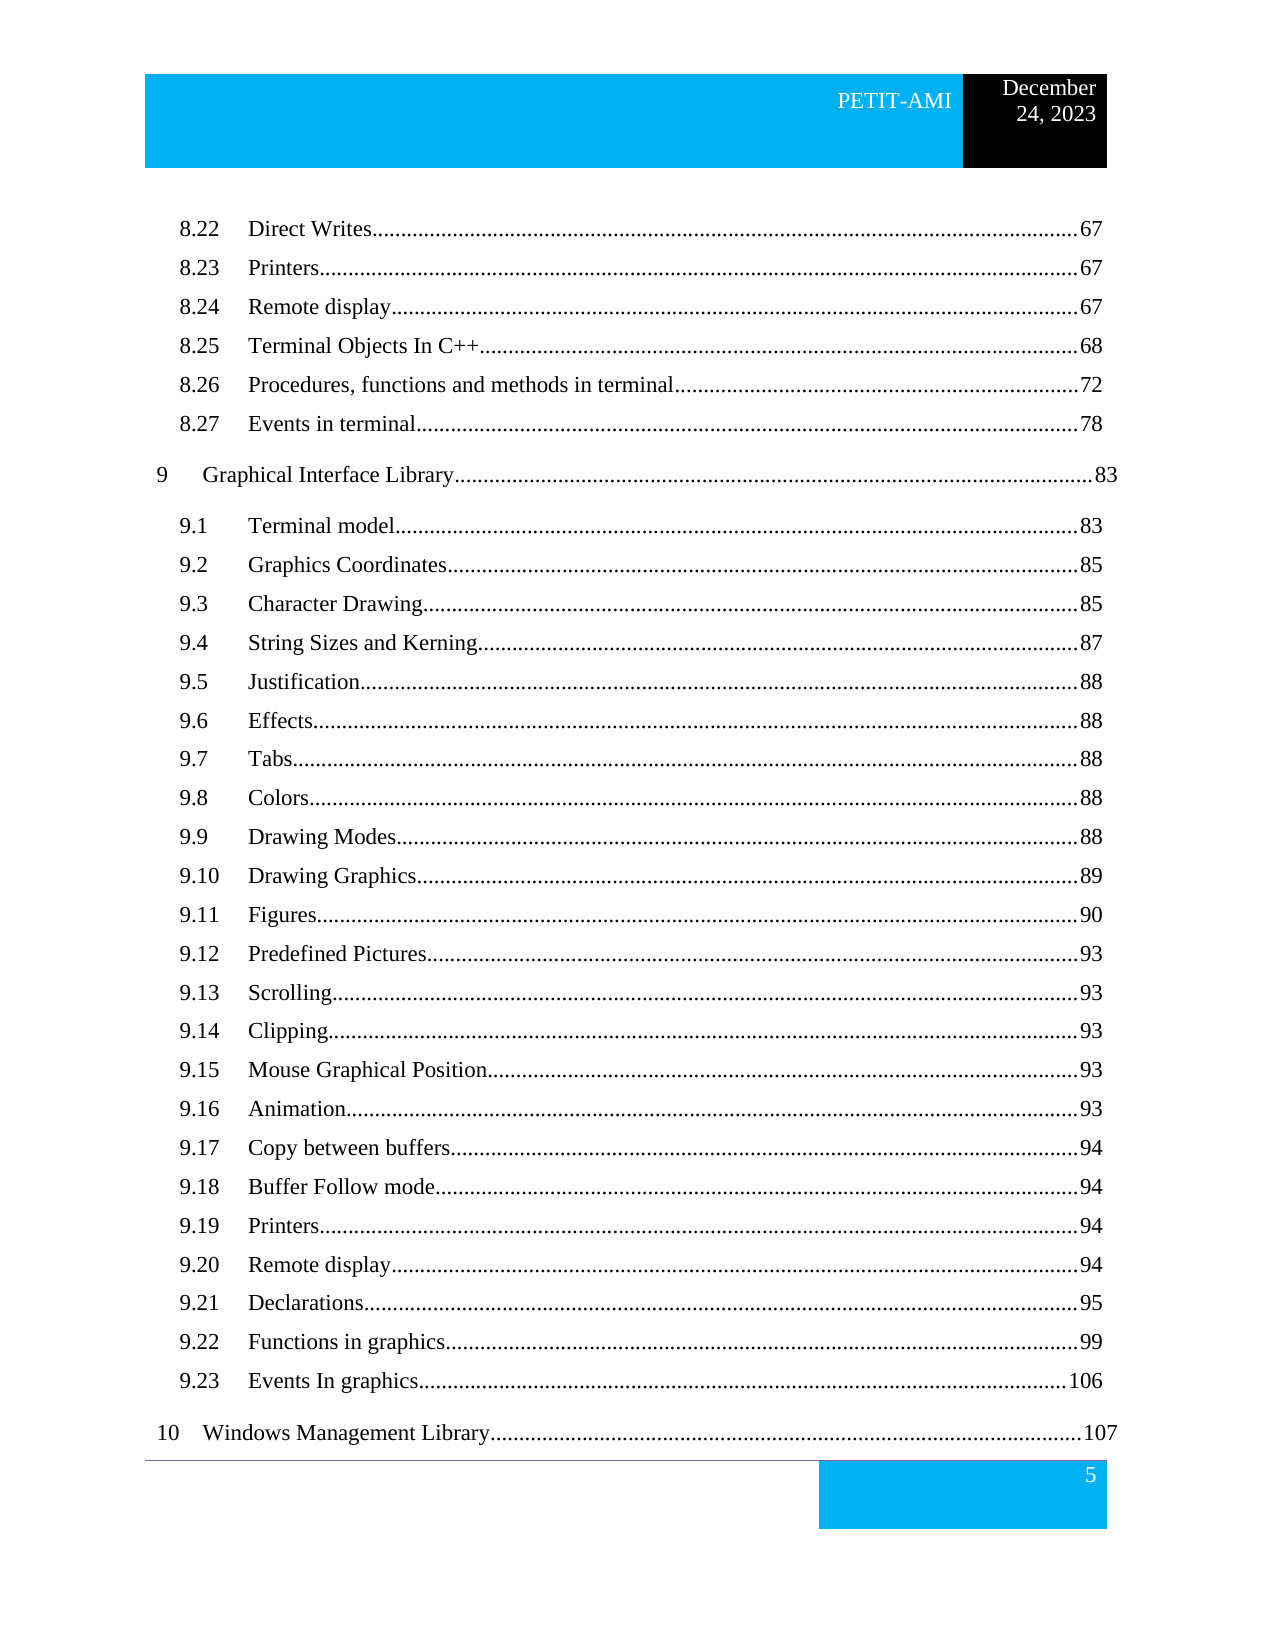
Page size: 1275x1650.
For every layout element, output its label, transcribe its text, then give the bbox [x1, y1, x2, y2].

text 8.23 Printers 67 [179, 254, 1118, 281]
text 9.18 Buffer Follow mode 94 [179, 1173, 1118, 1199]
text 9.8 Colors 88 [179, 784, 1118, 811]
text 9.3 Character Drawing 85 [179, 590, 1118, 616]
text 9.12 Predefined Pictures 93 [179, 940, 1118, 966]
text 9.4 String Sizes and Kerning 87 [179, 629, 1118, 655]
text 10 Windows Management Library 107 [156, 1418, 1118, 1445]
text 9.20 Remote display 94 [179, 1251, 1118, 1277]
text 8.25 Terminal Objects In C++ 68 [179, 332, 1118, 358]
text 9.1 Terminal model 83 [179, 512, 1118, 539]
text 9.22 Functions in graphics 99 [179, 1328, 1118, 1355]
text 9.15 Mouse Graphical Position 93 [179, 1056, 1118, 1083]
text 9 Graphical Interface Library 83 [156, 461, 1118, 487]
text 9.16 Animation 93 [179, 1095, 1118, 1122]
text 9.11 Figures 90 [179, 901, 1118, 927]
text 9.2 Graphics Coordinates 85 [179, 551, 1118, 578]
text 8.26 Procedures, functions and methods in terminal 72 [179, 371, 1118, 397]
text 9.21 Declarations 95 [179, 1289, 1118, 1316]
text 9.19 Printers 94 [179, 1212, 1118, 1238]
text 9.5 Justification 88 [179, 668, 1118, 694]
text 9.10 Drawing Graphics 89 [179, 862, 1118, 888]
text 9.9 Drawing Modes 88 [179, 823, 1118, 849]
text 9.14 Clipping 93 [179, 1017, 1118, 1044]
text 9.17 Copy between buffers 94 [179, 1134, 1118, 1160]
text 8.22 Direct Writes 67 [179, 215, 1118, 242]
text 9.13 Scrolling 93 [179, 979, 1118, 1005]
text 8.24 Remote display 67 [179, 293, 1118, 319]
text 8.27 Events in terminal 78 [179, 410, 1118, 436]
text 9.7 Tabs 88 [179, 746, 1118, 772]
text 9.23 Events In graphics 106 [179, 1367, 1118, 1393]
text 9.6 Effects 88 [179, 707, 1118, 733]
